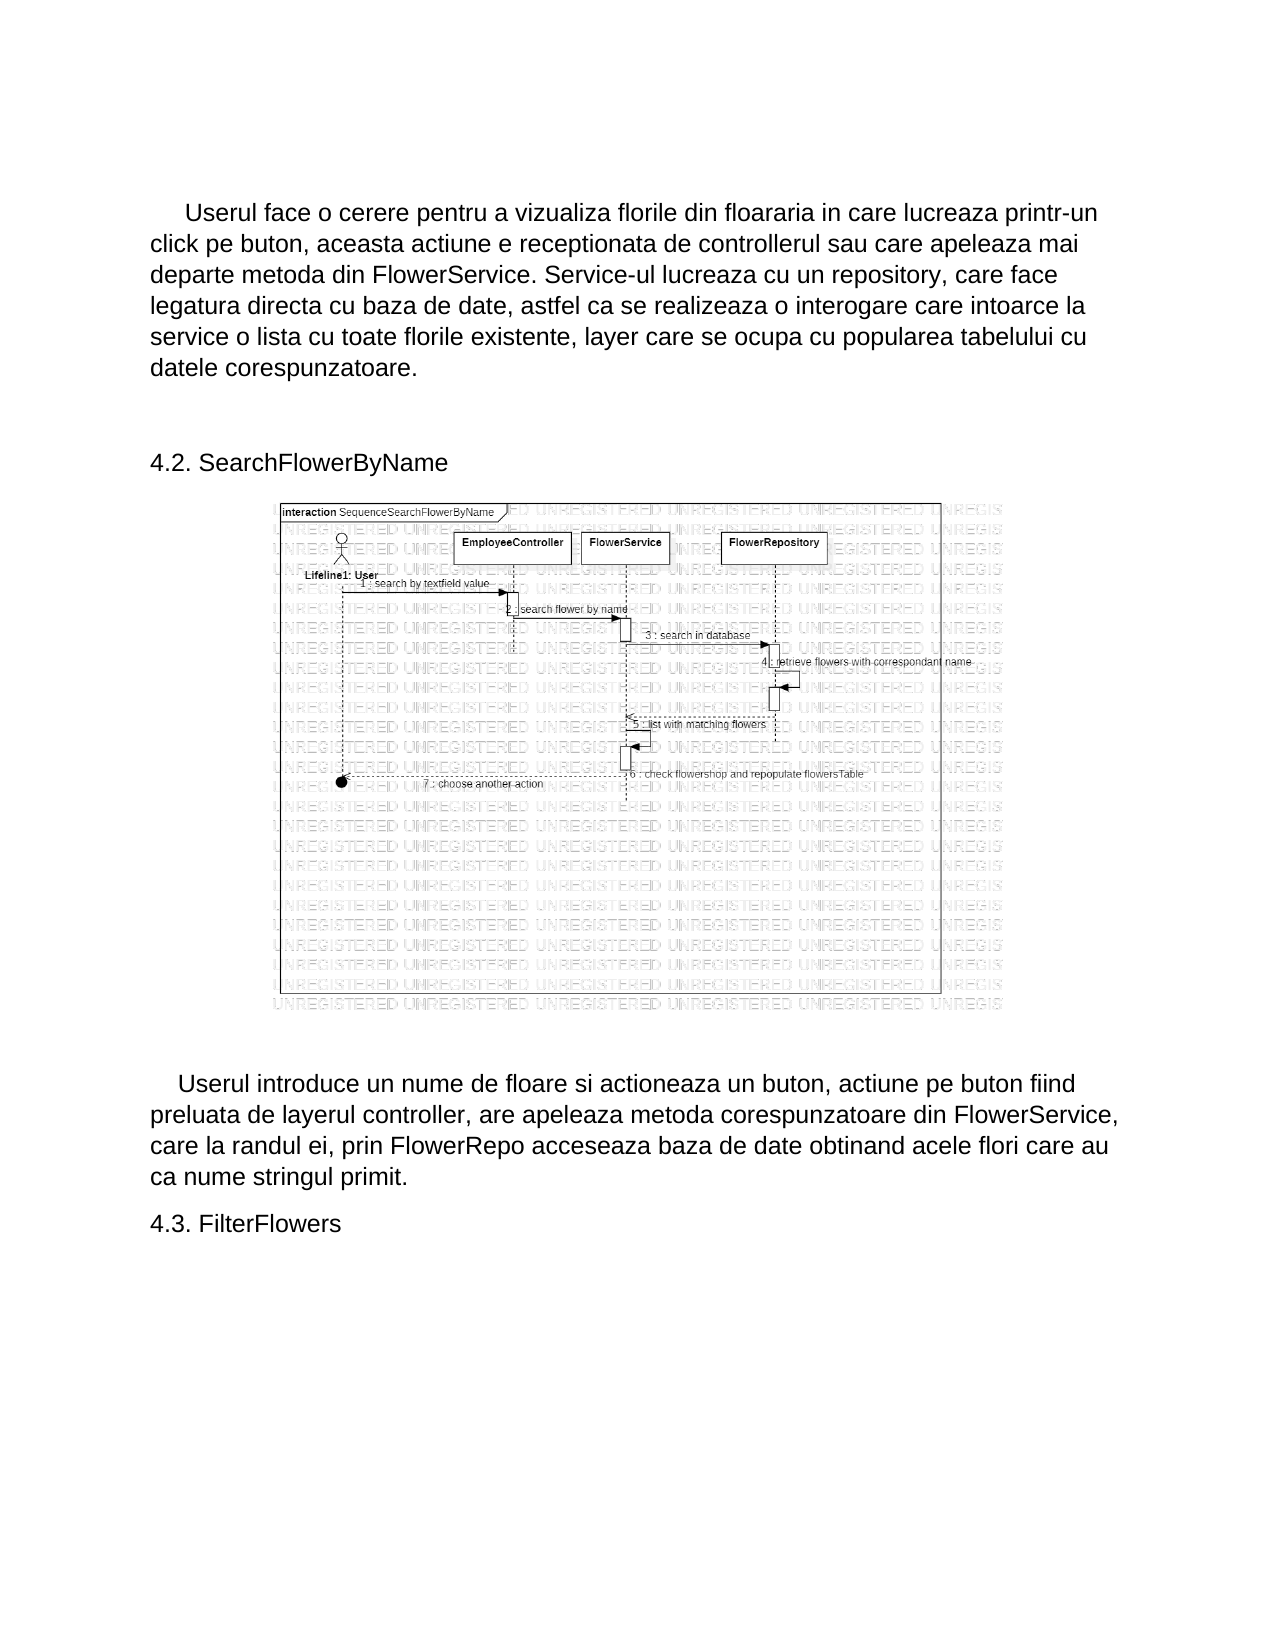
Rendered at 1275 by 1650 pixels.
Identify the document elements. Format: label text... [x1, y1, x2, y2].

text 4.2. SearchFlowerByName [150, 448, 1125, 477]
picture [272, 496, 1003, 1026]
text Userul face o cerere pentru a vizualiza florile din floararia in care lucreaza printr-un click pe buton, aceasta actiune e receptionata de controllerul sau care apeleaza mai departe metoda din FlowerService. Service-ul lucreaza cu un repository, care face legatura directa cu baza de date, astfel ca se realizeaza o interogare care intoarce la service o lista cu toate florile existente, layer care se ocupa cu popularea tabelului cu datele corespunzatoare. [150, 198, 1125, 382]
text 4.3. FilterFlowers [150, 1209, 1125, 1238]
text Userul introduce un nume de floare si actioneaza un buton, actiune pe buton fiind preluata de layerul controller, are apeleaza metoda corespunzatoare din FlowerService, care la randul ei, prin FlowerRepo acceseaza baza de date obtinand acele flori care au ca nume stringul primit. [150, 1068, 1125, 1190]
